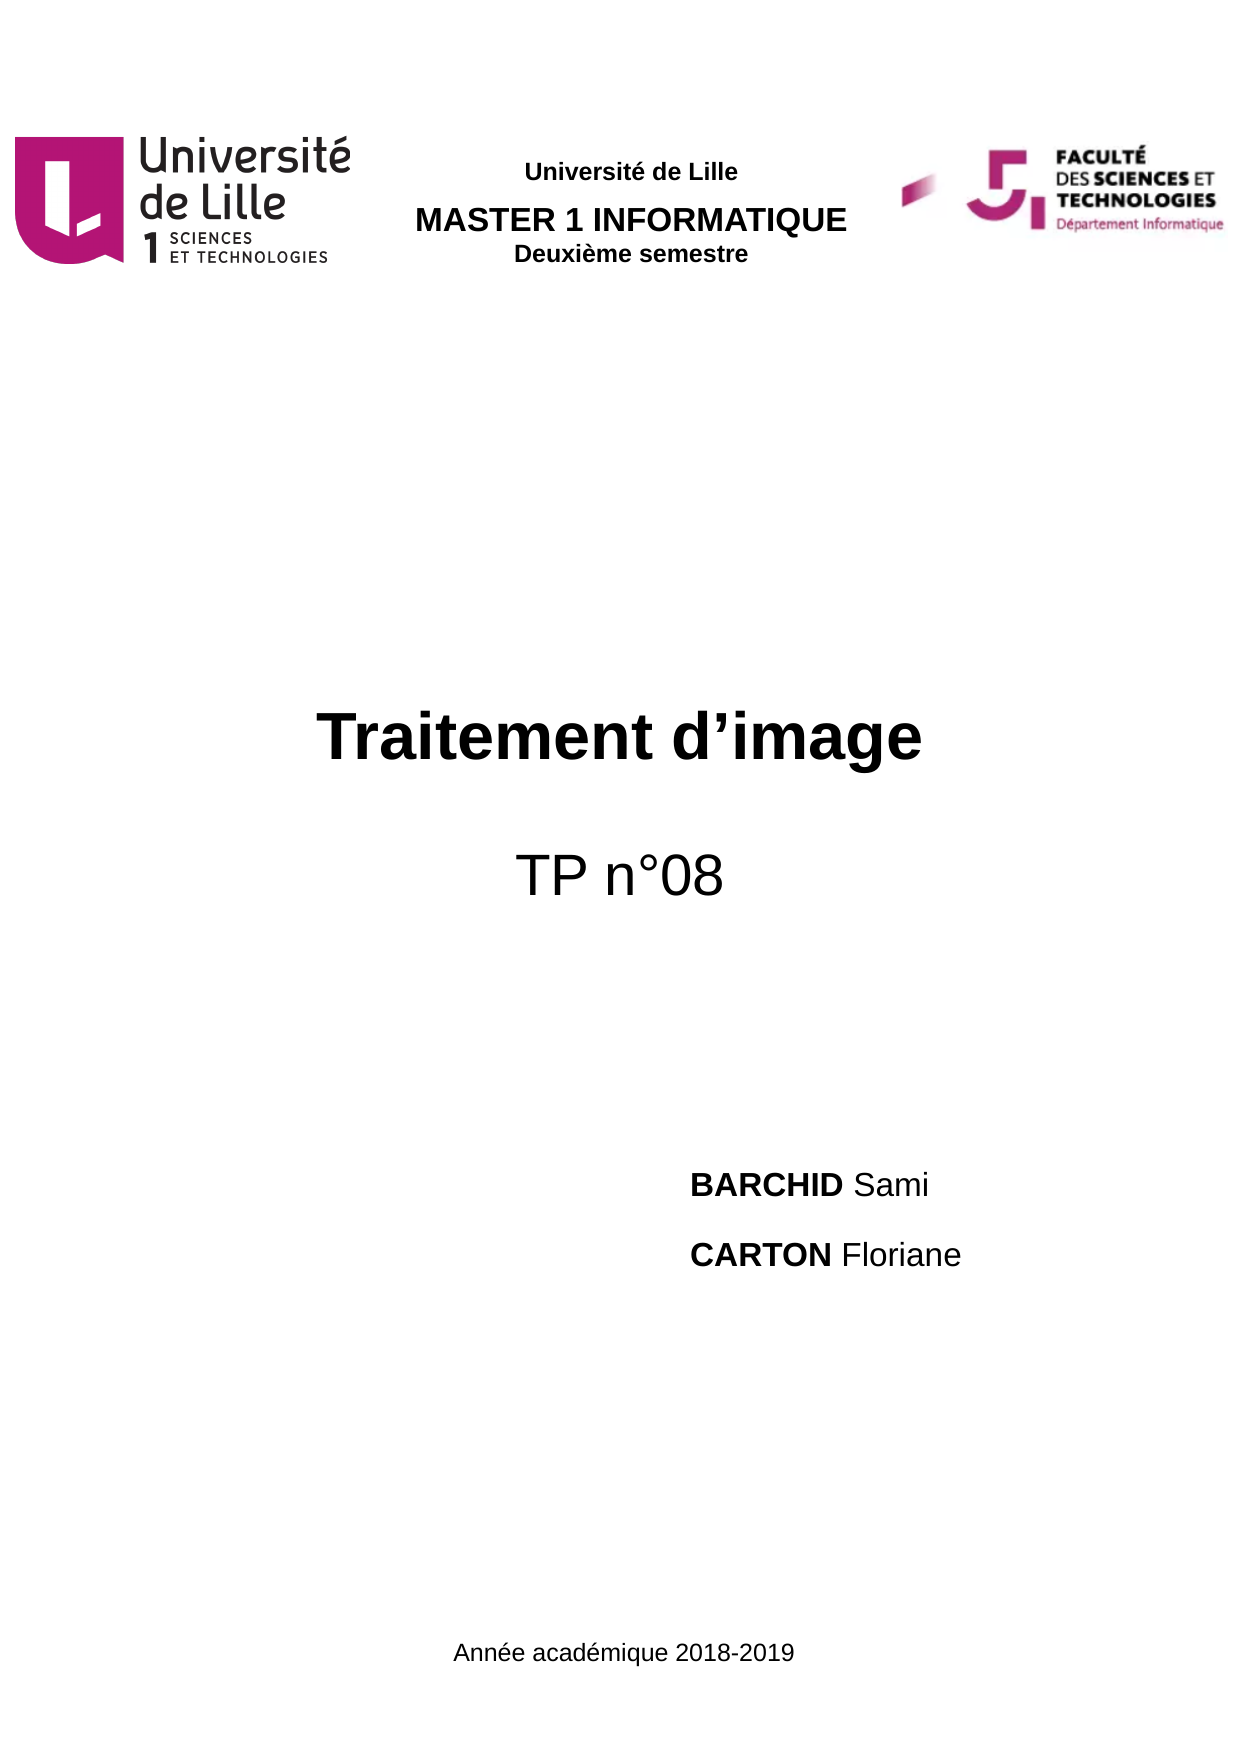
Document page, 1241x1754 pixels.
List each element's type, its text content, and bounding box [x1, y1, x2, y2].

subtitle Université de Lille [365, 157, 897, 185]
text MASTER 1 INFORMATIQUE [365, 200, 897, 238]
text Année académique 2018-2019 [417, 1638, 831, 1667]
subtitle TP n°08 [109, 840, 1131, 907]
subtitle Traitement d’image [109, 697, 1131, 773]
text BARCHID Sami [690, 1165, 1153, 1203]
text CARTON Floriane [690, 1235, 1153, 1273]
text Deuxième semestre [365, 238, 897, 267]
picture [901, 132, 1228, 252]
picture [15, 135, 350, 264]
